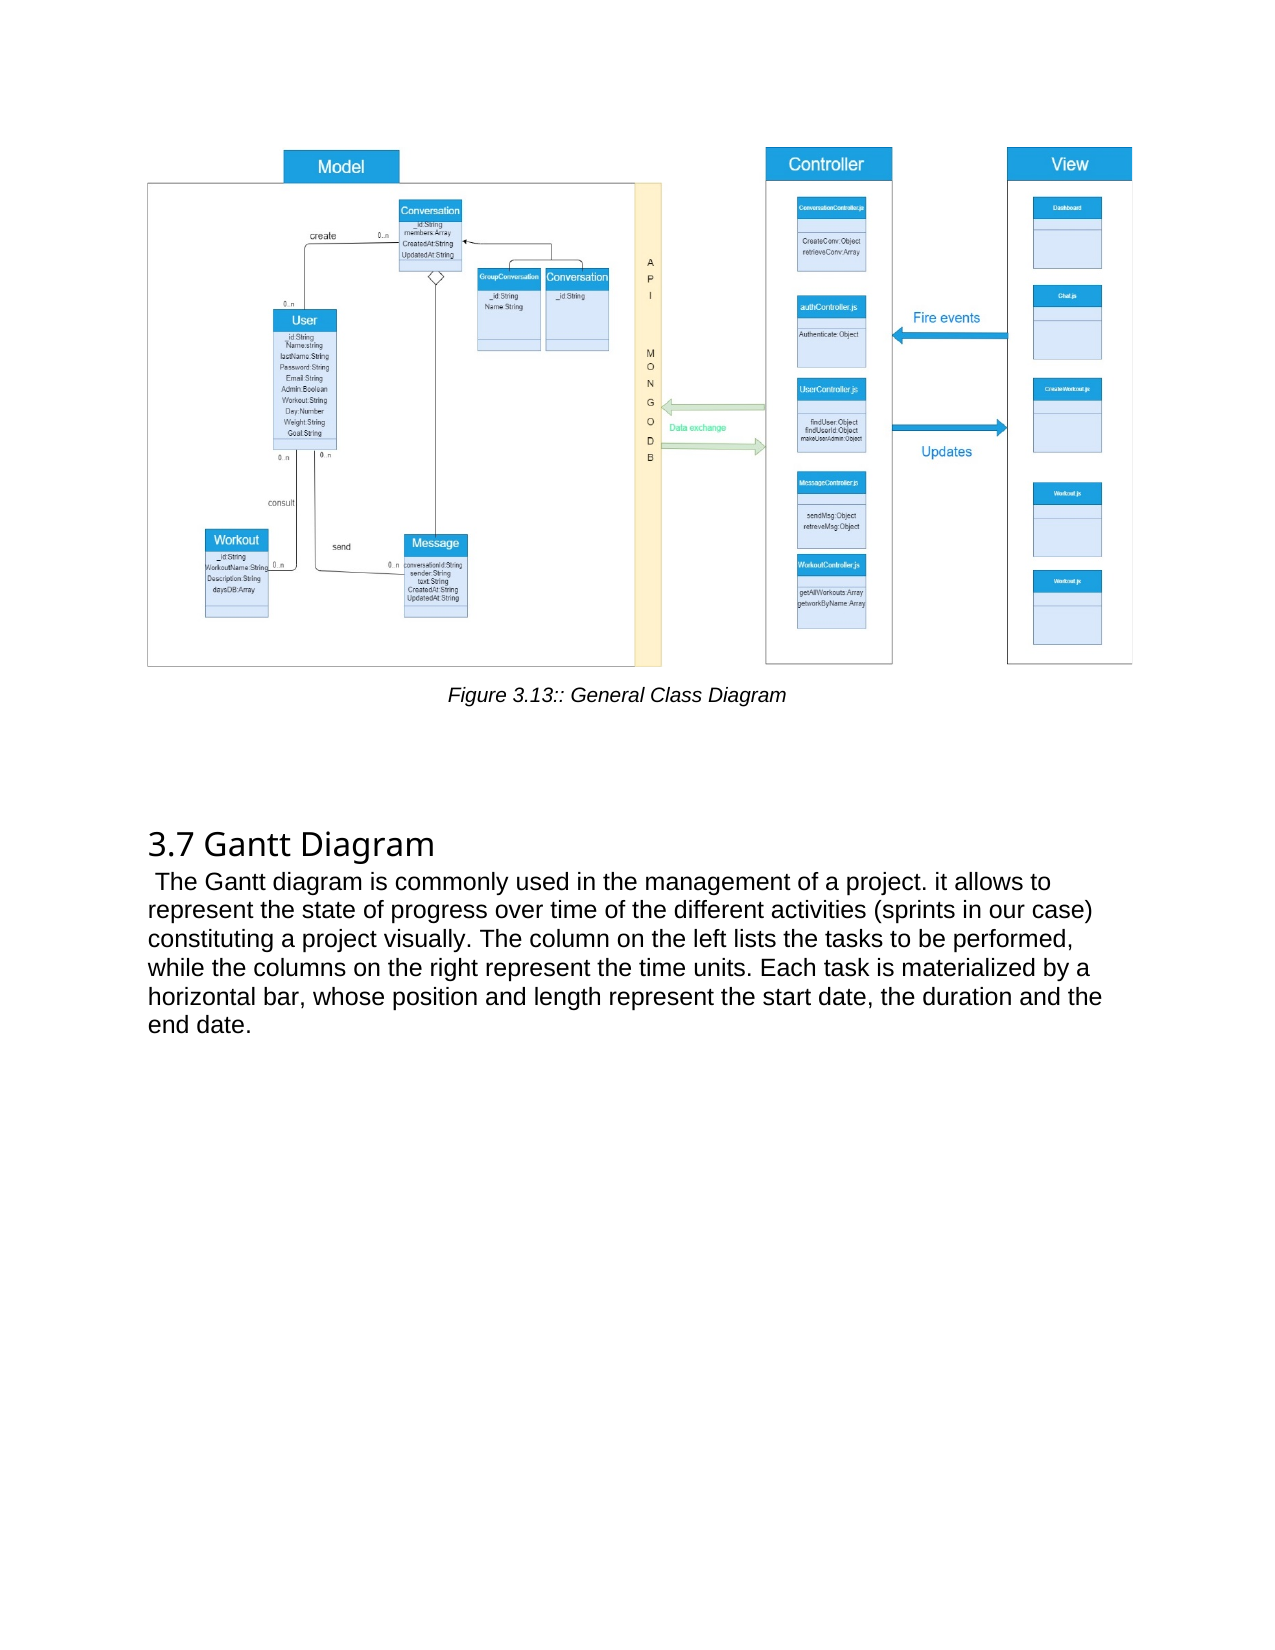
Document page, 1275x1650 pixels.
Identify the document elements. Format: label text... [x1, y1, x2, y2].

subtitle 3.7 Gantt Diagram [148, 821, 1127, 867]
text The Gantt diagram is commonly used in the management of a project. it allows to represent the state of progress over time of the different activities (sprints in our case) constituting a project visually. The column on the left lists the tasks to be performed, while the columns on the right represent the time units. Each task is materialized by a horizontal bar, whose position and length represent the start date, the duration and the end date. [148, 867, 1127, 1039]
text Figure ‎3.13:: General Class Diagram [373, 683, 1127, 707]
